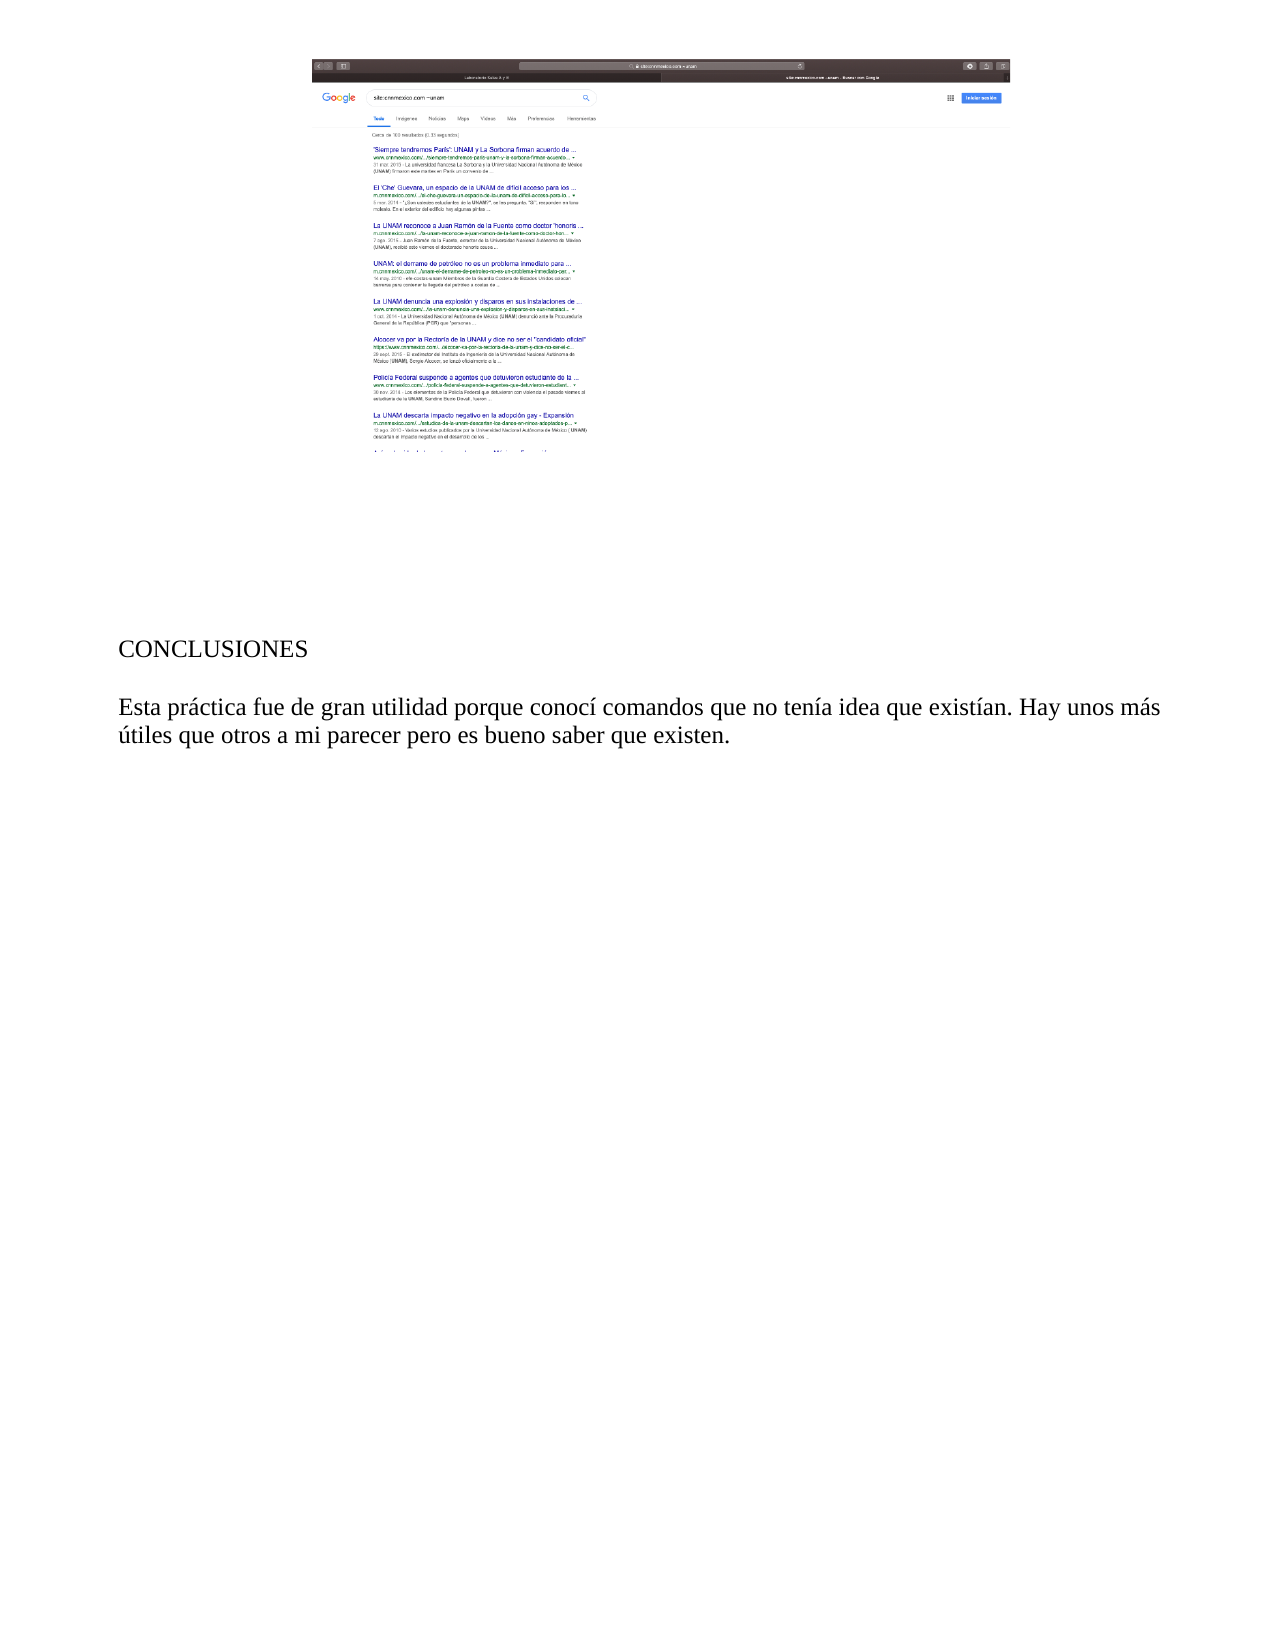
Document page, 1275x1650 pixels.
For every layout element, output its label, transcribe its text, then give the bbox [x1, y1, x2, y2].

text CONCLUSIONES [118, 634, 1205, 663]
text Esta práctica fue de gran utilidad porque conocí comandos que no tenía idea que existían. Hay unos más útiles que otros a mi parecer pero es bueno saber que existen. [118, 692, 1205, 749]
